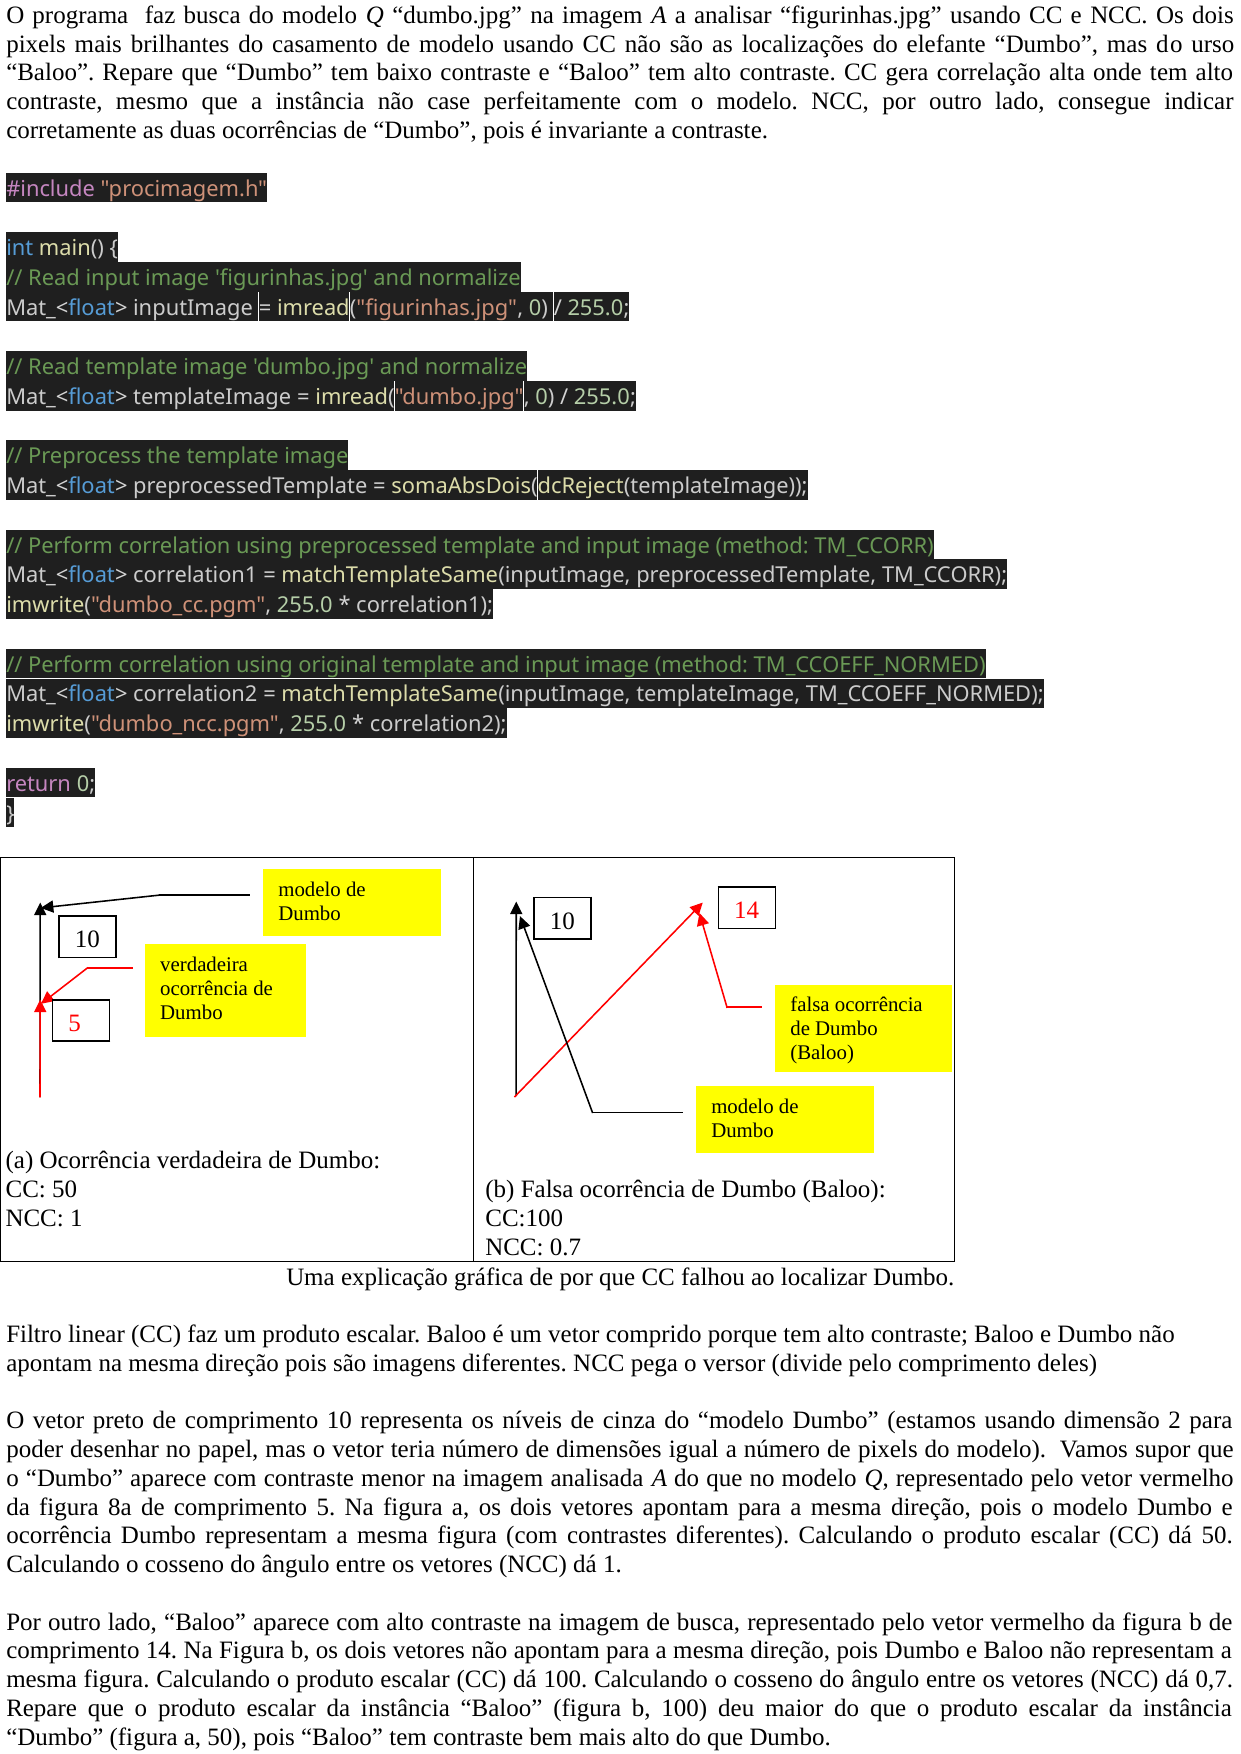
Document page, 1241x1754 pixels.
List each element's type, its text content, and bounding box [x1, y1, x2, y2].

text } [6, 797, 1234, 827]
table_header (a) Ocorrência verdadeira de Dumbo: CC: 50 NCC: 1 [1, 858, 473, 1261]
text Mat_<float> inputImage = imread("figurinhas.jpg", 0) / 255.0; [6, 292, 1234, 321]
text // Read input image 'figurinhas.jpg' and normalize [6, 262, 1234, 292]
text // Perform correlation using preprocessed template and input image (method: TM_CCORR) [6, 529, 1234, 559]
text Uma explicação gráfica de por que CC falhou ao localizar Dumbo. [6, 1262, 1234, 1290]
text return 0; [6, 768, 1234, 797]
text // Perform correlation using original template and input image (method: TM_CCOEFF_NORMED) [6, 649, 1234, 678]
table_header (b) Falsa ocorrência de Dumbo (Baloo): CC:100 NCC: 0.7 [474, 858, 954, 1261]
text O vetor preto de comprimento 10 representa os níveis de cinza do “modelo Dumbo” (estamos usando dimensão 2 para poder desenhar no papel, mas o vetor teria número de dimensões igual a número de pixels do modelo). Vamos supor que o “Dumbo” aparece com contraste menor na imagem analisada A do que no modelo Q, representado pelo vetor vermelho da figura 8a de comprimento 5. Na figura a, os dois vetores apontam para a mesma direção, pois o modelo Dumbo e ocorrência Dumbo representam a mesma figura (com contrastes diferentes). Calculando o produto escalar (CC) dá 50. Calculando o cosseno do ângulo entre os vetores (NCC) dá 1. [6, 1405, 1234, 1578]
text // Preprocess the template image [6, 440, 1234, 470]
text int main() { [6, 232, 1234, 262]
text #include "procimagem.h" [6, 172, 1234, 202]
text Mat_<float> preprocessedTemplate = somaAbsDois(dcReject(templateImage)); [6, 470, 1234, 500]
text imwrite("dumbo_ncc.pgm", 255.0 * correlation2); [6, 708, 1234, 738]
text Mat_<float> correlation2 = matchTemplateSame(inputImage, templateImage, TM_CCOEFF_NORMED); [6, 678, 1234, 708]
text Filtro linear (CC) faz um produto escalar. Baloo é um vetor comprido porque tem alto contraste; Baloo e Dumbo não apontam na mesma direção pois são imagens diferentes. NCC pega o versor (divide pelo comprimento deles) [6, 1319, 1234, 1377]
text Mat_<float> templateImage = imread("dumbo.jpg", 0) / 255.0; [6, 381, 1234, 411]
text // Read template image 'dumbo.jpg' and normalize [6, 351, 1234, 381]
text Por outro lado, “Baloo” aparece com alto contraste na imagem de busca, representado pelo vetor vermelho da figura b de comprimento 14. Na Figura b, os dois vetores não apontam para a mesma direção, pois Dumbo e Baloo não representam a mesma figura. Calculando o produto escalar (CC) dá 100. Calculando o cosseno do ângulo entre os vetores (NCC) dá 0,7. Repare que o produto escalar da instância “Baloo” (figura b, 100) deu maior do que o produto escalar da instância “Dumbo” (figura a, 50), pois “Baloo” tem contraste bem mais alto do que Dumbo. [6, 1607, 1234, 1750]
text O programa faz busca do modelo Q “dumbo.jpg” na imagem A a analisar “figurinhas.jpg” usando CC e NCC. Os dois pixels mais brilhantes do casamento de modelo usando CC não são as localizações do elefante “Dumbo”, mas do urso “Baloo”. Repare que “Dumbo” tem baixo contraste e “Baloo” tem alto contraste. CC gera correlação alta onde tem alto contraste, mesmo que a instância não case perfeitamente com o modelo. NCC, por outro lado, consegue indicar corretamente as duas ocorrências de “Dumbo”, pois é invariante a contraste. [6, 0, 1234, 144]
text Mat_<float> correlation1 = matchTemplateSame(inputImage, preprocessedTemplate, TM_CCORR); [6, 559, 1234, 589]
text imwrite("dumbo_cc.pgm", 255.0 * correlation1); [6, 589, 1234, 619]
